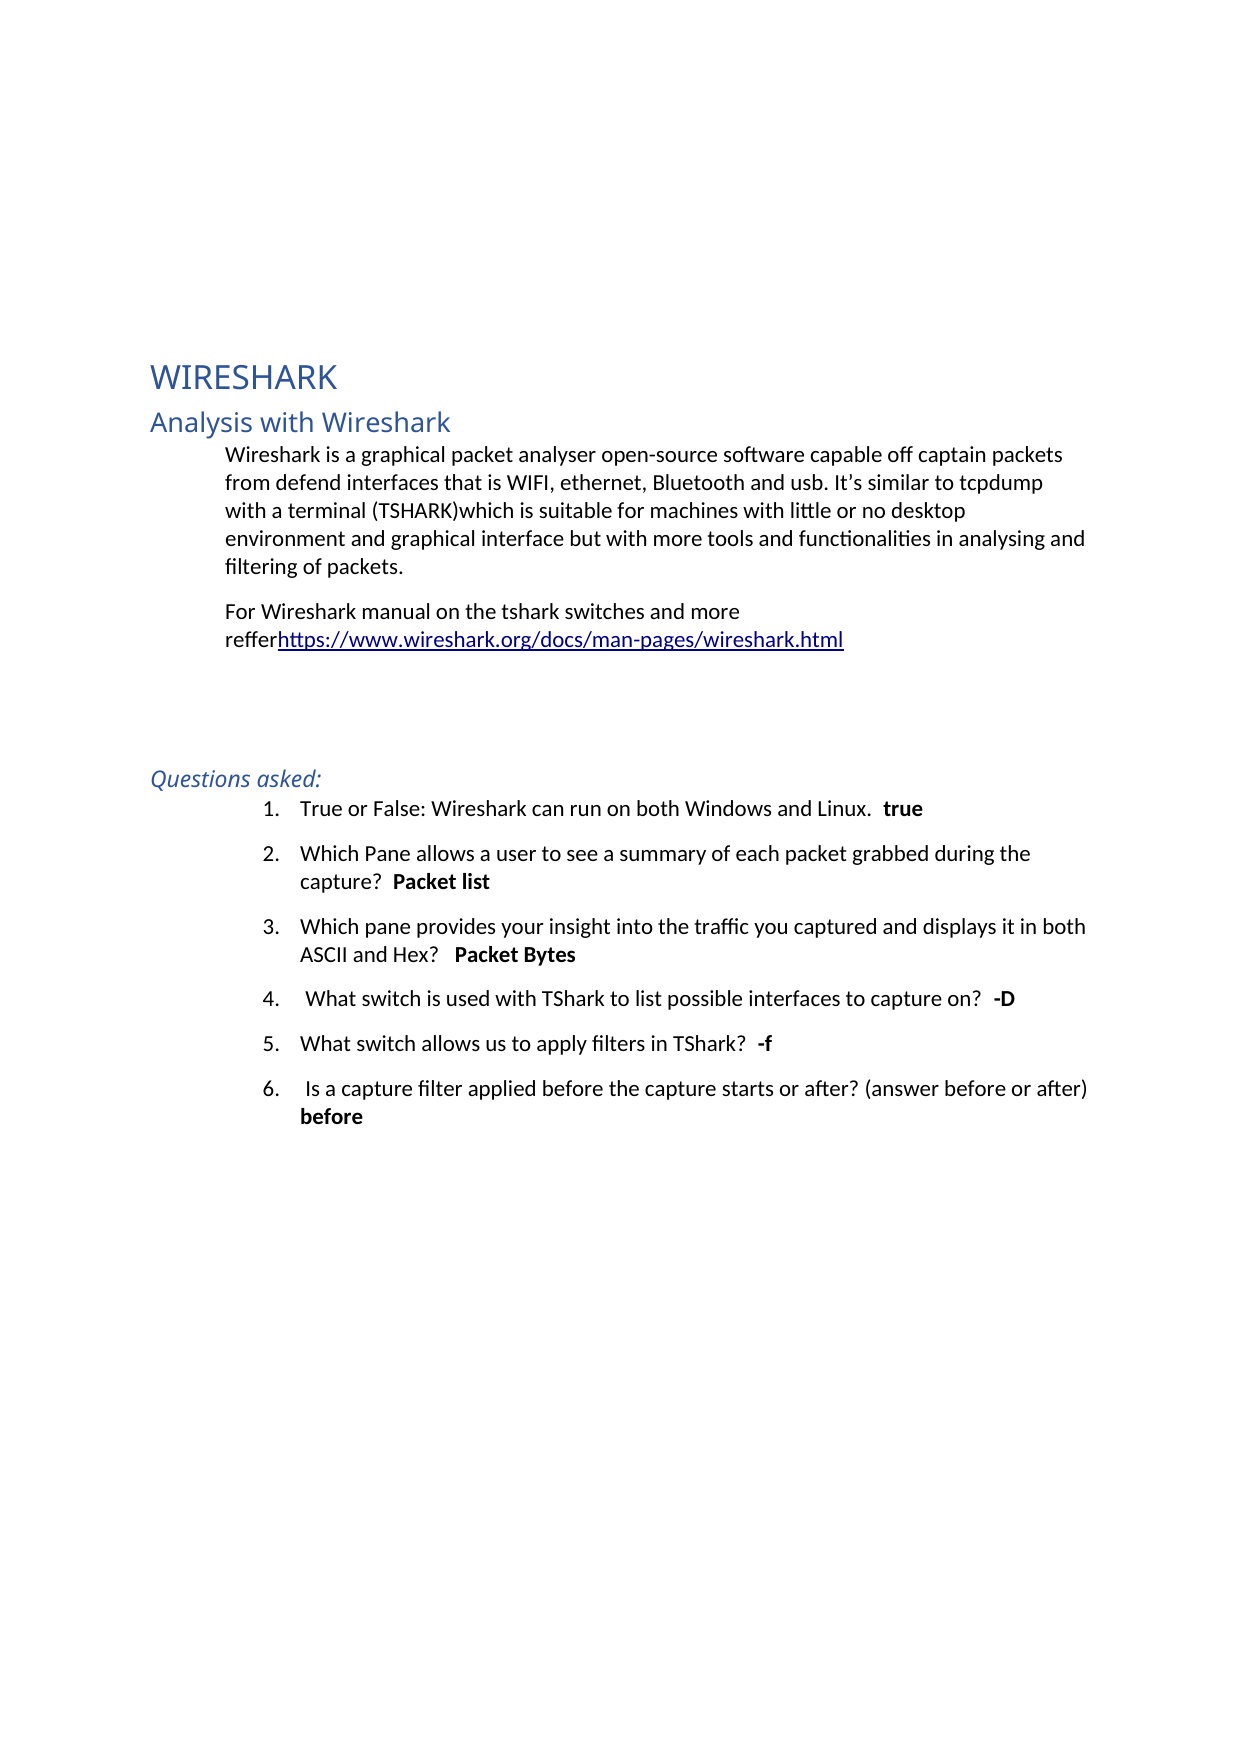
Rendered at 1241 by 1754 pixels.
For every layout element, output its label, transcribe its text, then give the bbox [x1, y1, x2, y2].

subtitle WIRESHARK [150, 354, 1090, 399]
list What switch is used with TShark to list possible interfaces to capture on? -D [262, 984, 1090, 1013]
text Wireshark is a graphical packet analyser open-source software capable off captain packets from defend interfaces that is WIFI, ethernet, Bluetooth and usb. It’s similar to tcpdump with a terminal (TSHARK)which is suitable for machines with little or no desktop environment and graphical interface but with more tools and functionalities in analysing and filtering of packets. [225, 440, 1090, 580]
list True or False: Wireshark can run on both Windows and Linux. true [262, 794, 1090, 822]
list Which pane provides your insight into the traffic you captured and displays it in both ASCII and Hex? Packet Bytes [262, 912, 1090, 968]
list What switch allows us to apply filters in TShark? -f [262, 1029, 1090, 1057]
list Is a capture filter applied before the capture starts or after? (answer before or after) before [262, 1074, 1090, 1130]
subtitle Questions asked: [150, 763, 1090, 794]
text For Wireshark manual on the tshark switches and more refferhttps://www.wireshark.org/docs/man-pages/wireshark.html [225, 597, 1090, 653]
list Which Pane allows a user to see a summary of each packet grabbed during the capture? Packet list [262, 839, 1090, 895]
subtitle Analysis with Wireshark [150, 403, 1090, 440]
